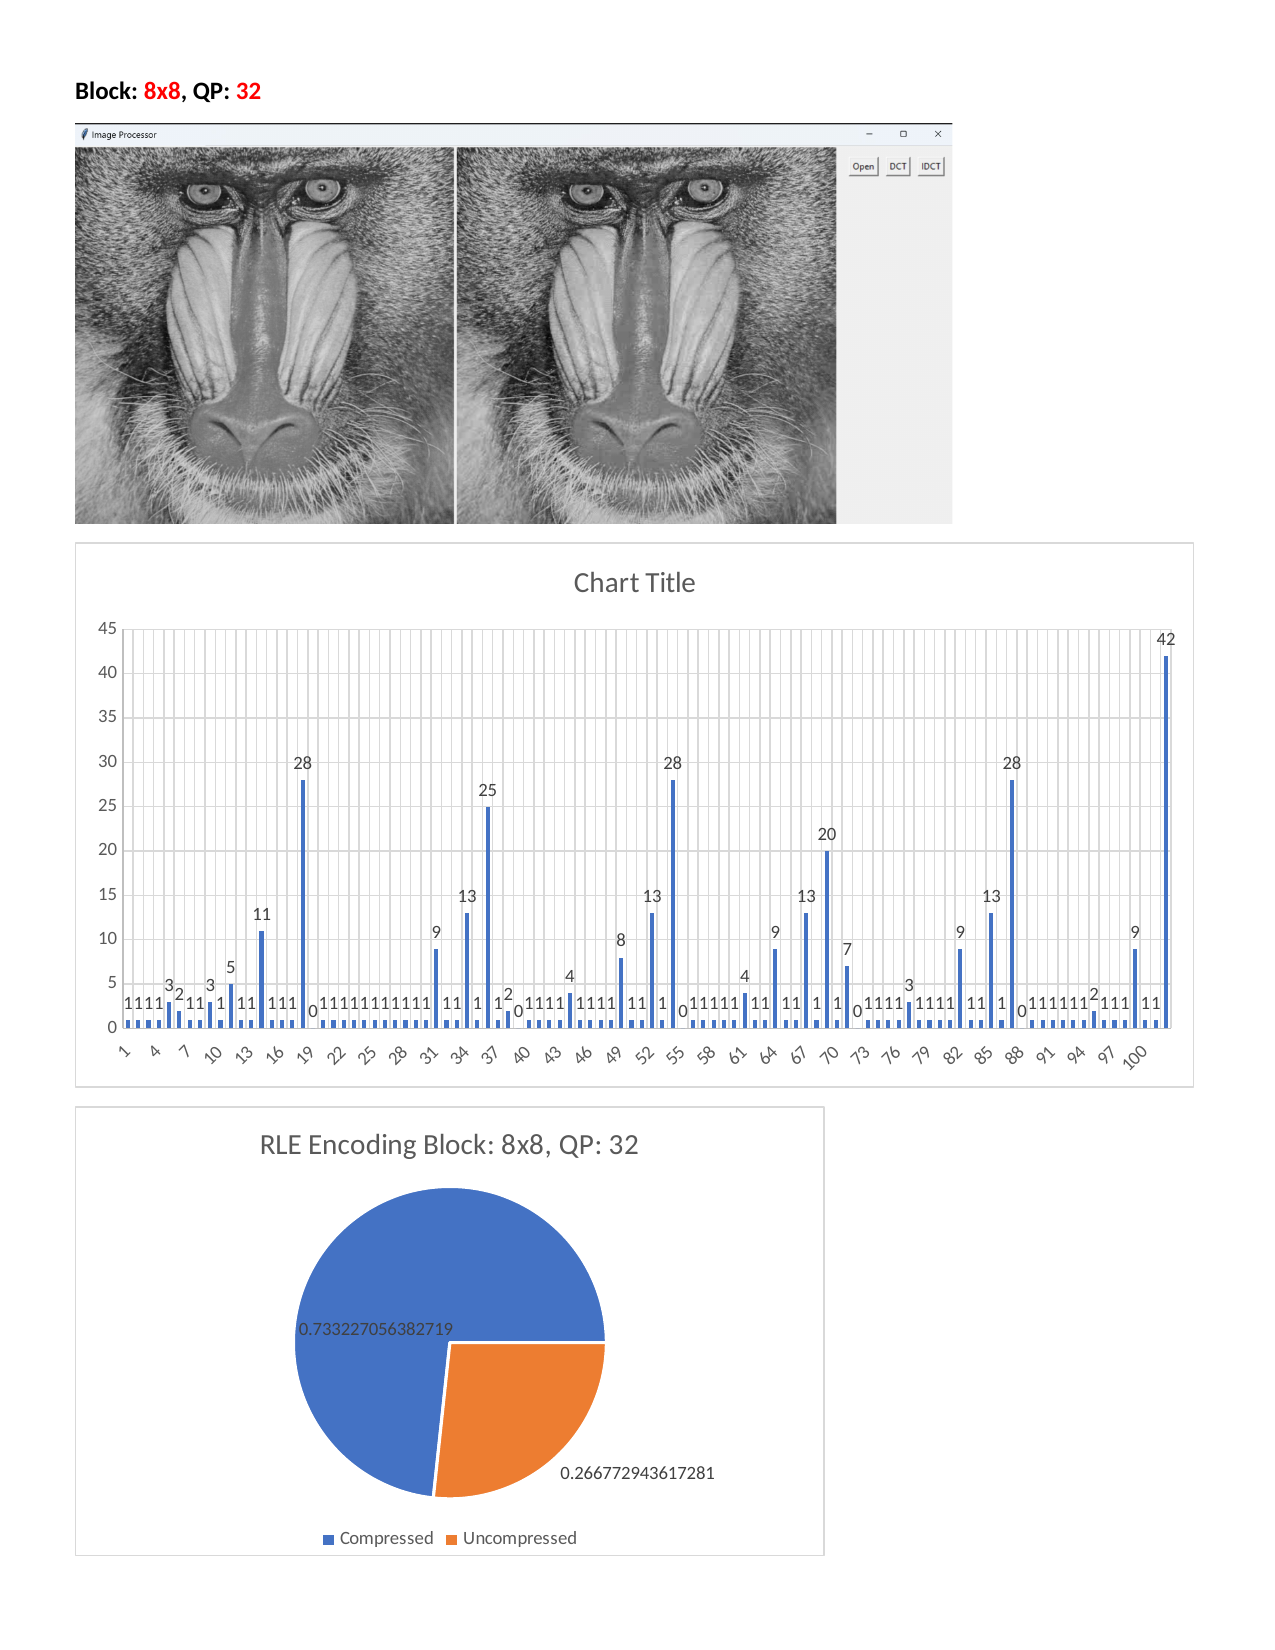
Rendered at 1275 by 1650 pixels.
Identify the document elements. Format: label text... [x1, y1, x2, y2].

text Block: 8x8, QP: 32 [75, 75, 1200, 106]
